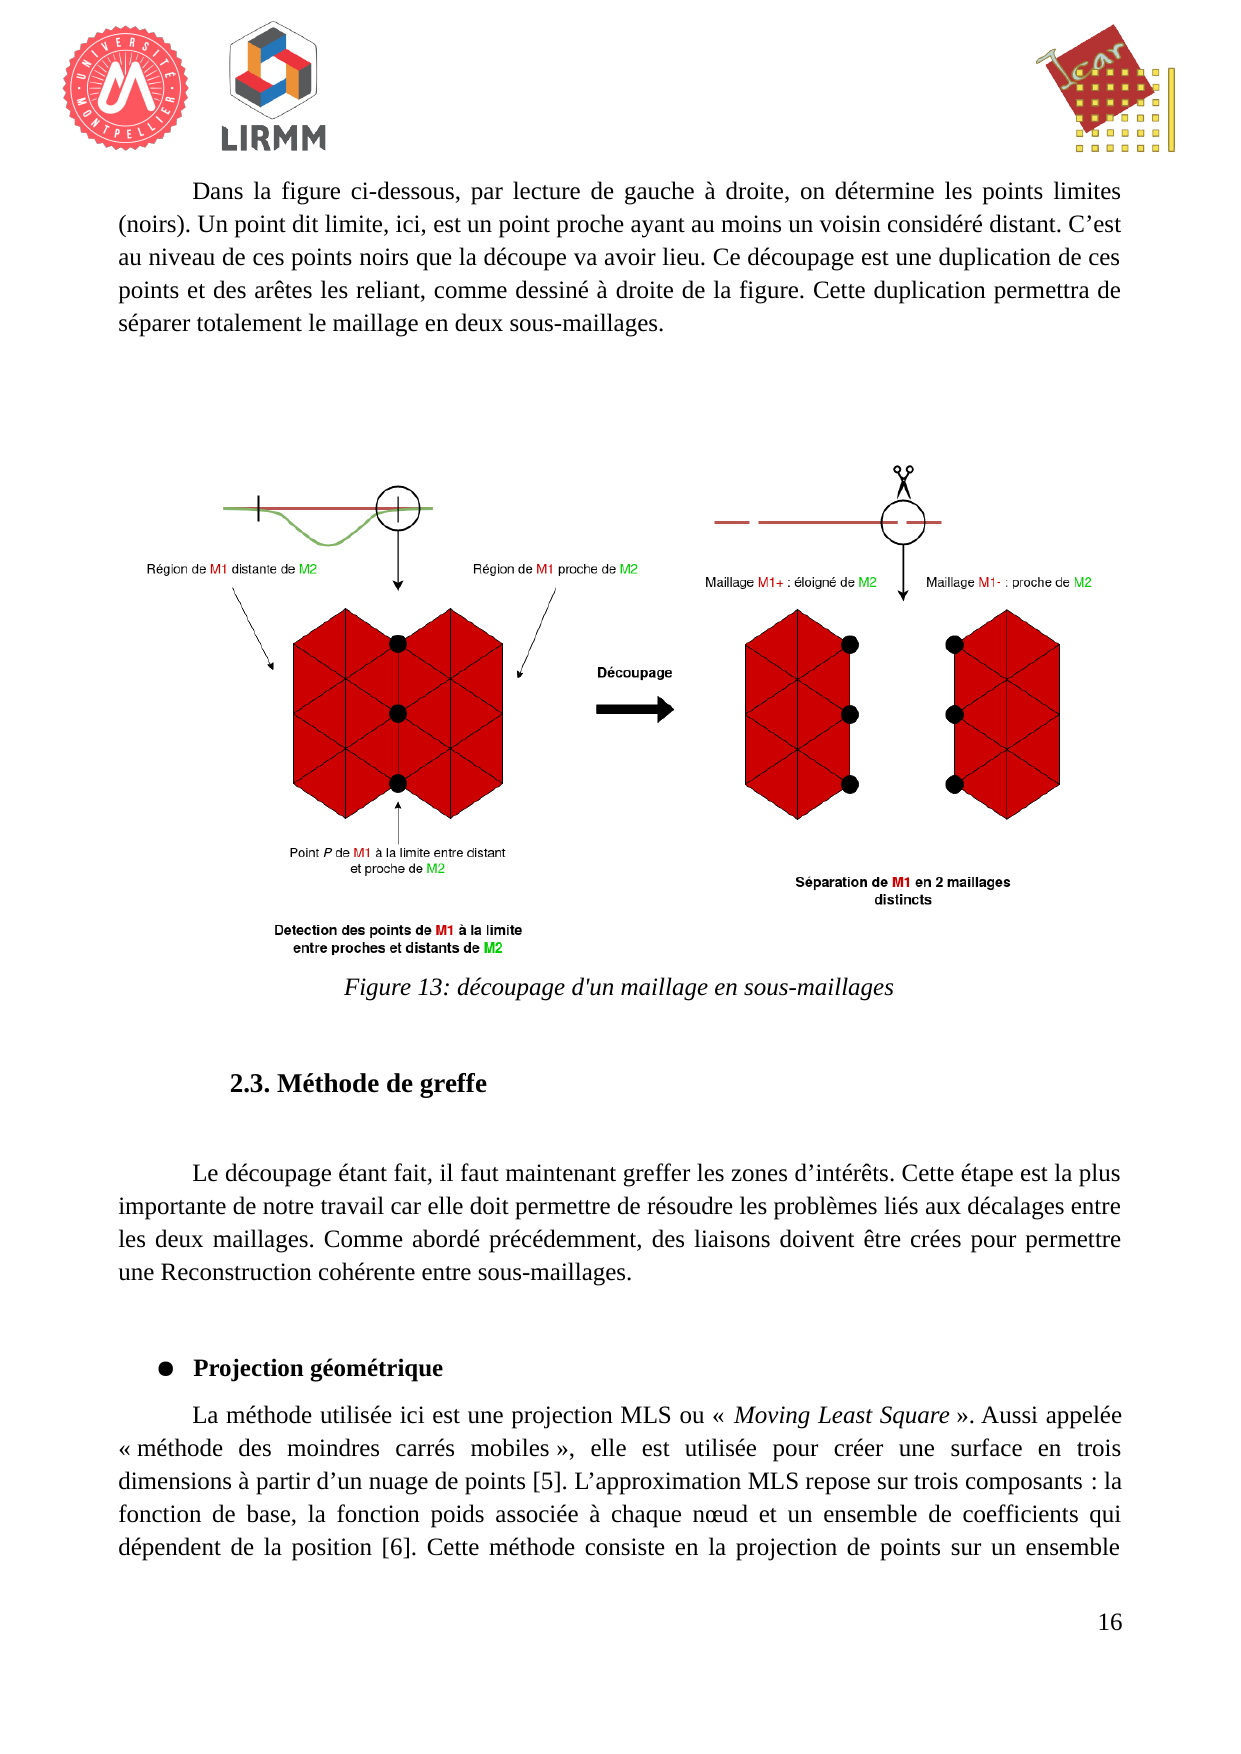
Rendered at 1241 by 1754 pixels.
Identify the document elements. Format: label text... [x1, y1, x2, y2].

picture [118, 463, 1123, 967]
picture [57, 13, 201, 156]
picture [1025, 6, 1177, 154]
text Dans la figure ci-dessous, par lecture de gauche à droite, on détermine les points limites (noirs). Un point dit limite, ici, est un point proche ayant au moins un voisin considéré distant. C’est au niveau de ces points noirs que la découpe va avoir lieu. Ce découpage est une duplication de ces points et des arêtes les reliant, comme dessiné à droite de la figure. Cette duplication permettra de séparer totalement le maillage en deux sous-maillages. [118, 176, 1122, 337]
subtitle 2.3. Méthode de greffe [156, 1067, 1122, 1098]
text Le découpage étant fait, il faut maintenant greffer les zones d’intérêts. Cette étape est la plus importante de notre travail car elle doit permettre de résoudre les problèmes liés aux décalages entre les deux maillages. Comme abordé précédemment, des liaisons doivent être crées pour permettre une Reconstruction cohérente entre sous-maillages. [118, 1158, 1122, 1286]
text La méthode utilisée ici est une projection MLS ou « Moving Least Square ». Aussi appelée « méthode des moindres carrés mobiles », elle est utilisée pour créer une surface en trois dimensions à partir d’un nuage de points [5]. L’approximation MLS repose sur trois composants : la fonction de base, la fonction poids associée à chaque nœud et un ensemble de coefficients qui dépendent de la position [6]. Cette méthode consiste en la projection de points sur un ensemble [118, 1400, 1122, 1561]
picture [203, 16, 343, 155]
list Projection géométrique [156, 1353, 1122, 1381]
text Figure 13: découpage d'un maillage en sous-maillages [118, 967, 1122, 1001]
